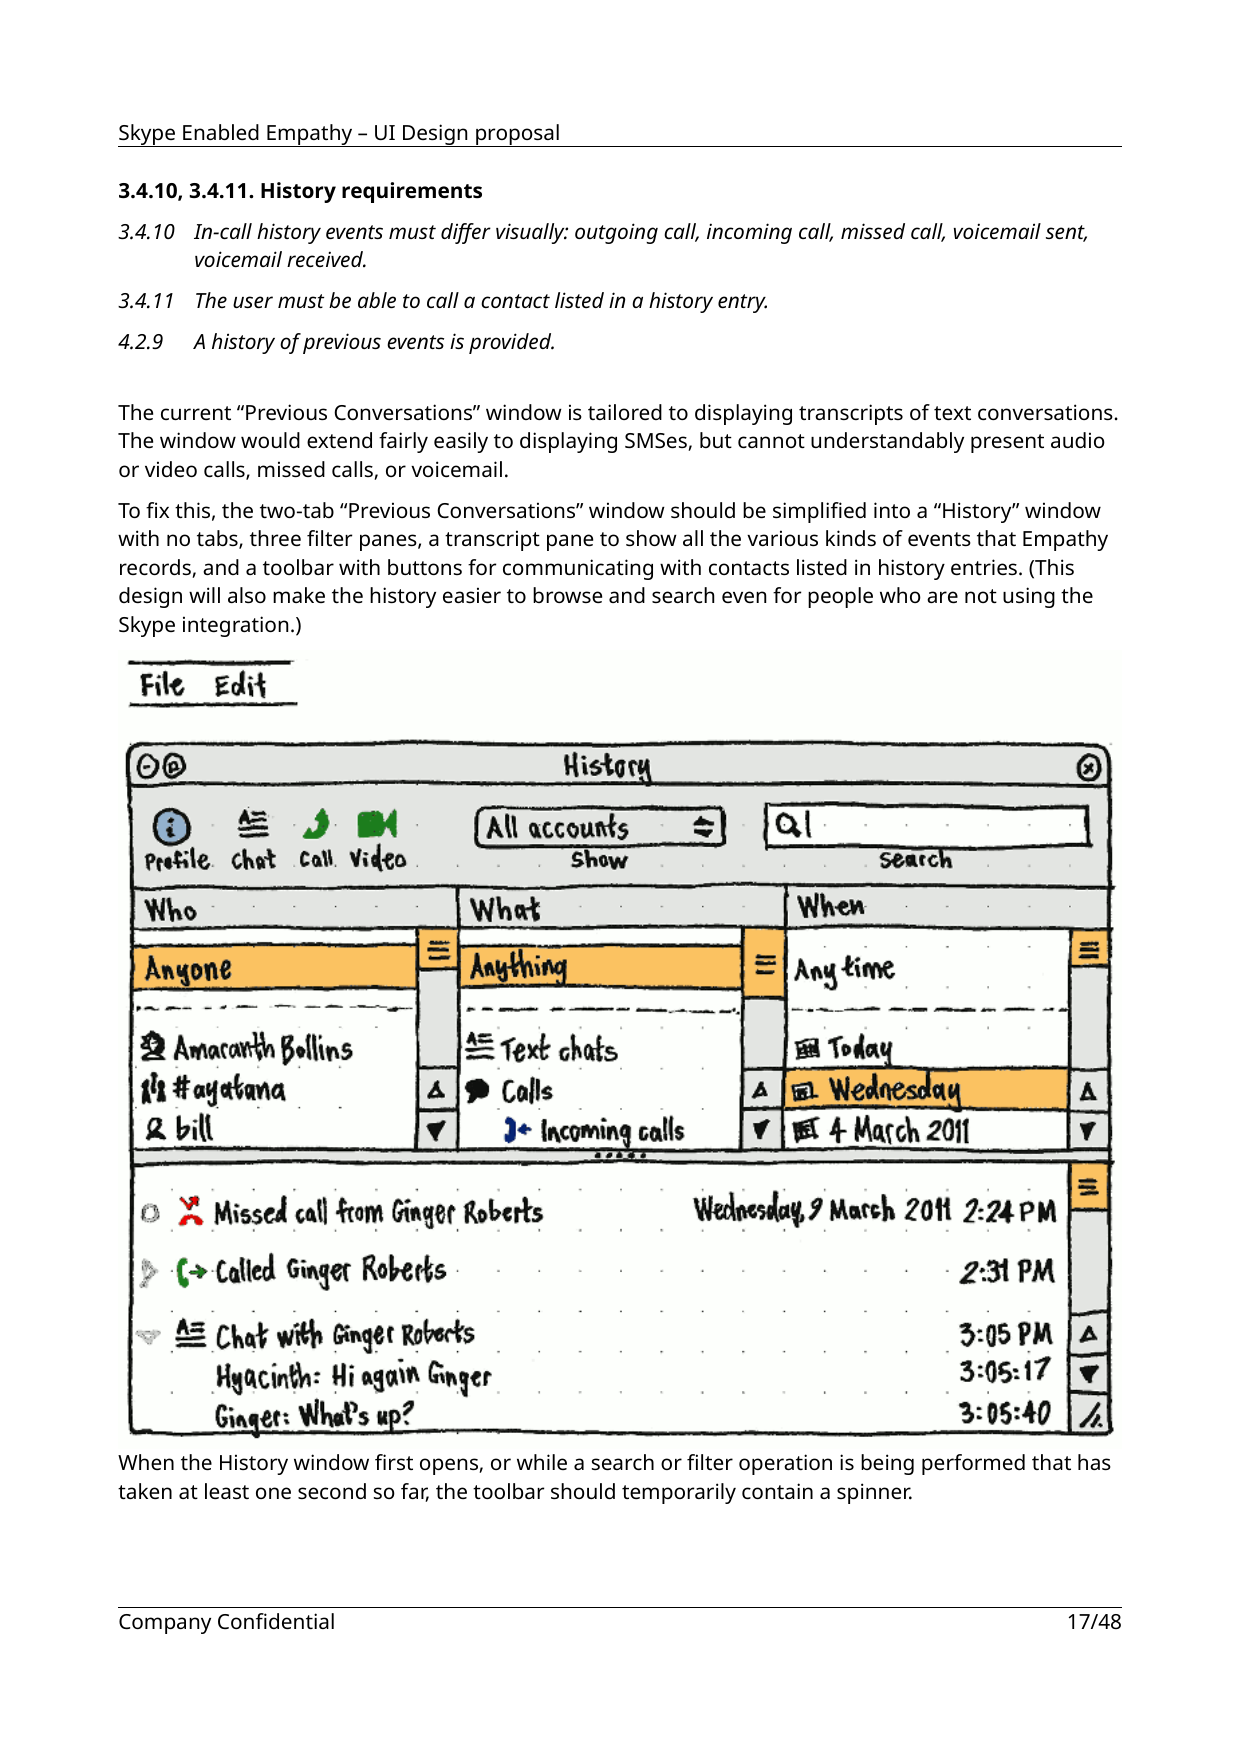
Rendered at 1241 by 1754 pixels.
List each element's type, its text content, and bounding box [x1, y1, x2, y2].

text To fix this, the two-tab “Previous Conversations” window should be simplified into a “History” window with no tabs, three filter panes, a transcript pane to show all the various kinds of events that Empathy records, and a toolbar with buttons for communicating with contacts listed in history entries. (This design will also make the history easier to browse and search even for people who are not using the Skype integration.) [118, 496, 1122, 638]
text When the History window first opens, or while a search or filter operation is being performed that has taken at least one second so far, the toolbar should temporarily contain a spinner. [118, 1449, 1122, 1505]
table_cell 4.2.9 [118, 327, 194, 368]
table_header 3.4.10 [118, 217, 194, 286]
table_cell The user must be able to call a contact listed in a history entry. [194, 286, 1122, 327]
text The current “Previous Conversations” window is tailored to displaying transcripts of text conversations. The window would extend fairly easily to displaying SMSes, but cannot understandably present audio or video calls, missed calls, or voicemail. [118, 398, 1122, 483]
subtitle 3.4.10, 3.4.11. History requirements [118, 176, 1122, 204]
table_cell A history of previous events is provided. [194, 327, 1122, 368]
picture [118, 650, 1123, 1449]
table_header In-call history events must differ visually: outgoing call, incoming call, missed call, voicemail sent, voicemail received. [194, 217, 1122, 286]
table_cell 3.4.11 [118, 286, 194, 327]
